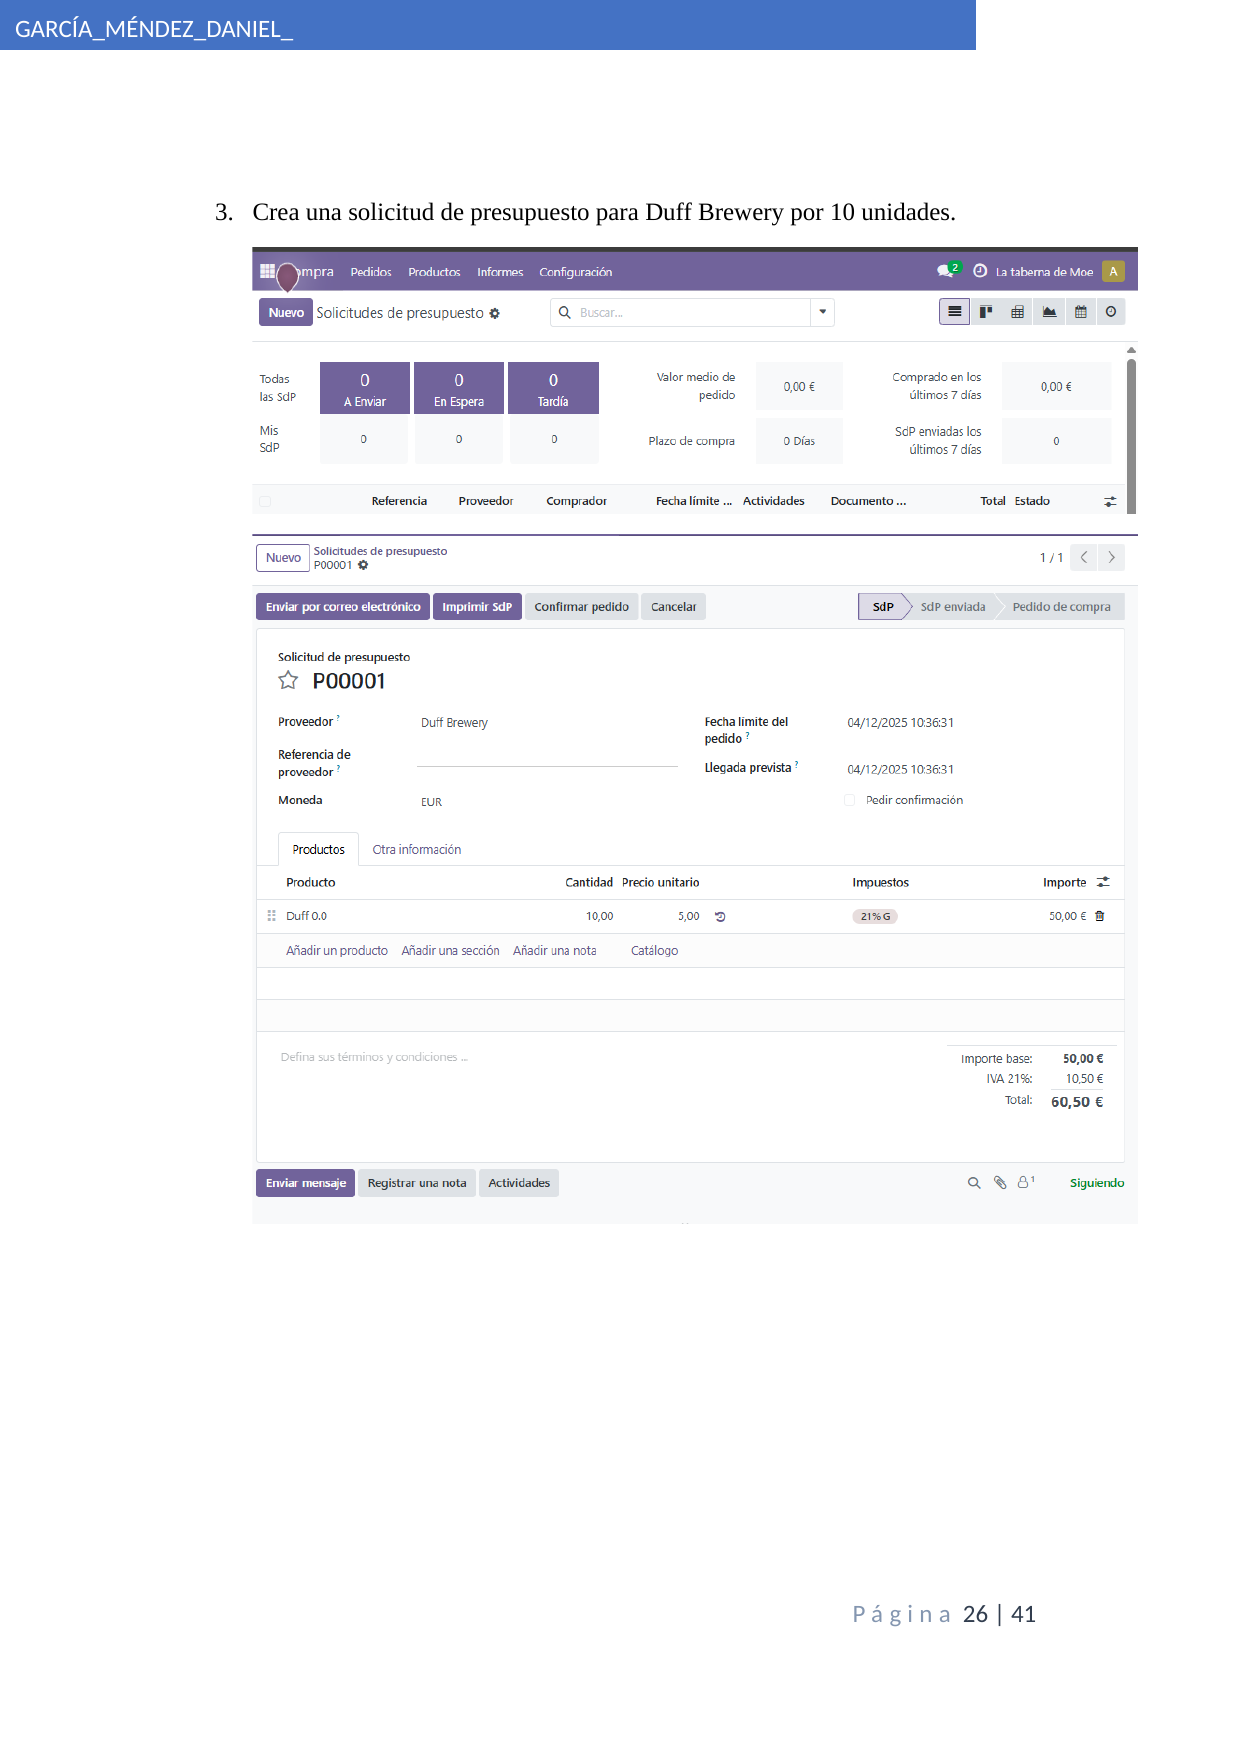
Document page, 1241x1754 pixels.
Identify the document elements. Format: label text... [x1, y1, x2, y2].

list Crea una solicitud de presupuesto para Duff Brewery por 10 unidades. [215, 197, 1063, 226]
